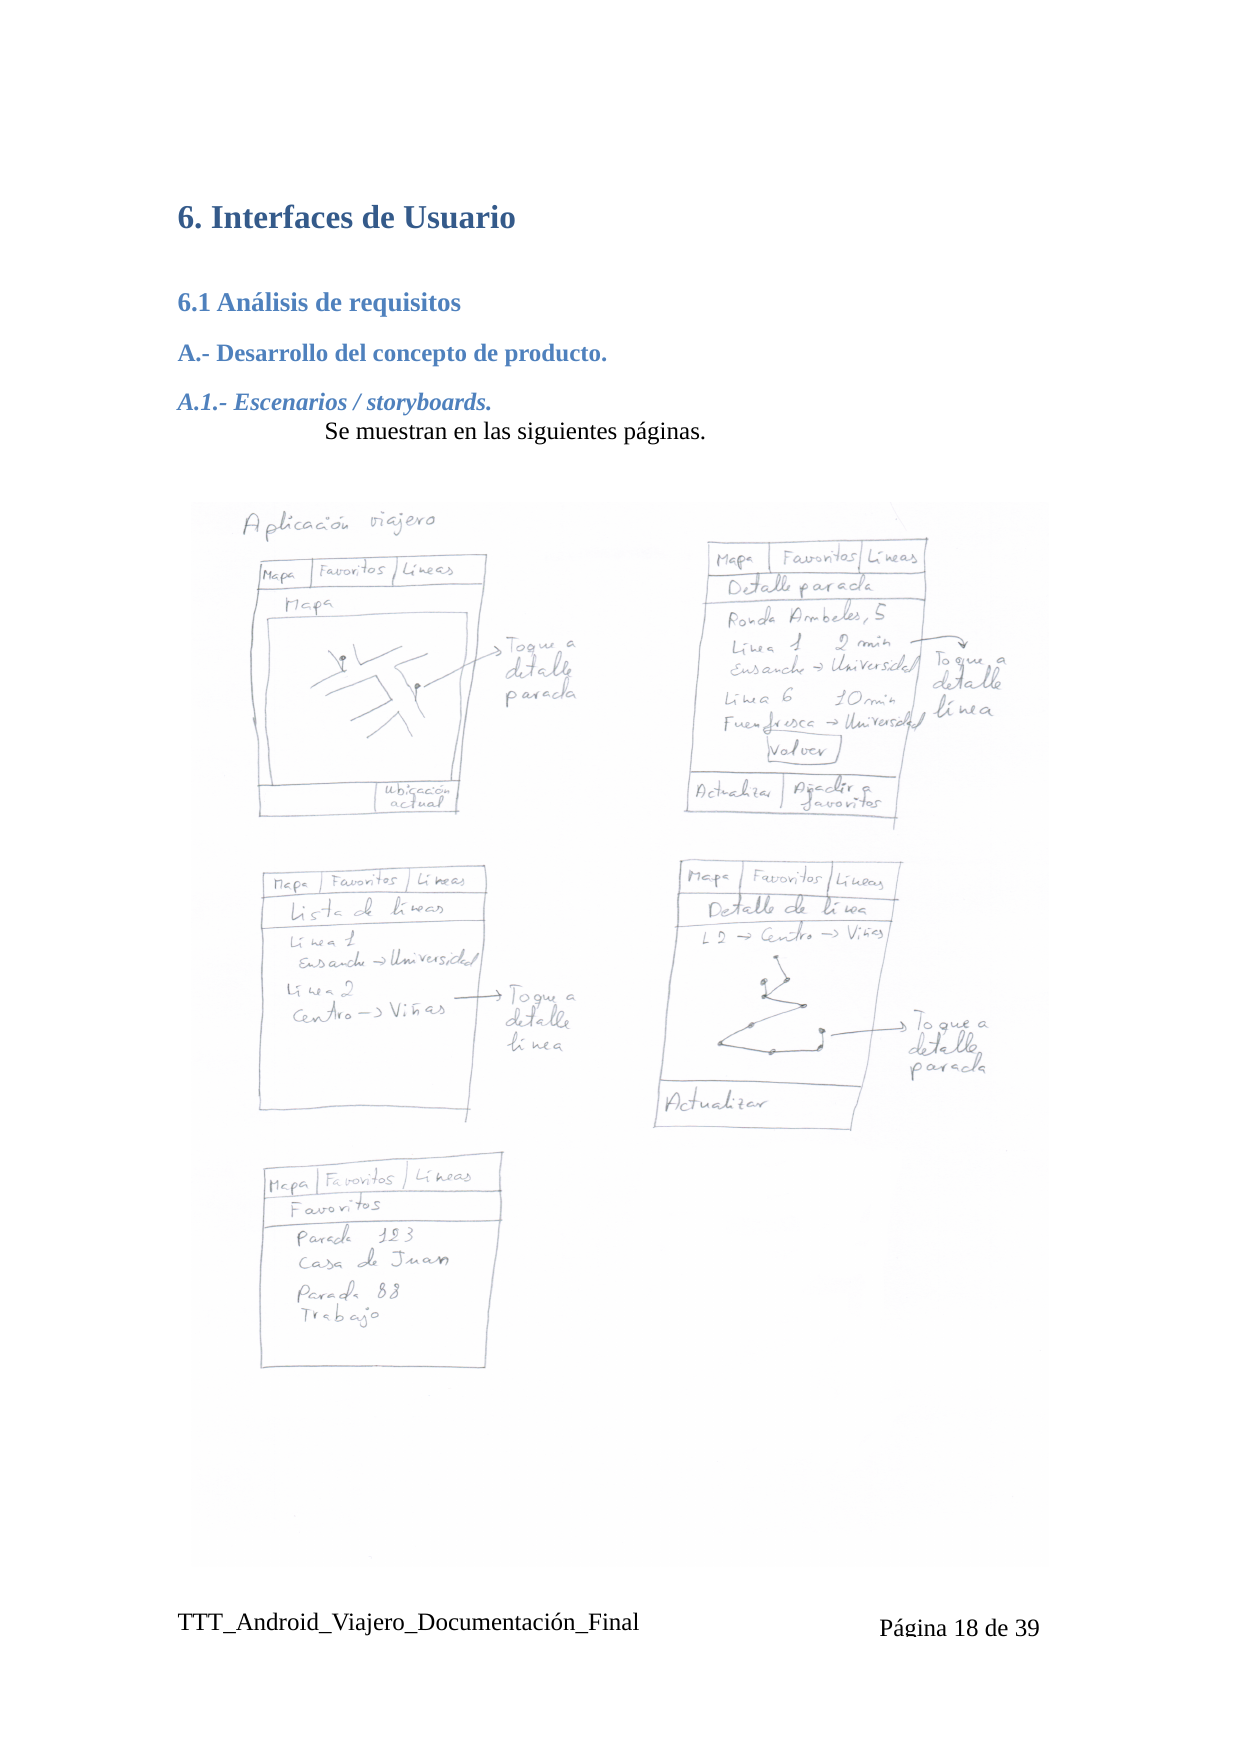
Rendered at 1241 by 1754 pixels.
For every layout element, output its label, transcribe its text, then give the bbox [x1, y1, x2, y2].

picture [191, 502, 1049, 1567]
subtitle A.- Desarrollo del concepto de producto. [177, 338, 1063, 366]
subtitle 6. Interfaces de Usuario [177, 198, 1063, 236]
text Se muestran en las siguientes páginas. [177, 416, 1063, 445]
subtitle A.1.- Escenarios / storyboards. [177, 387, 1063, 416]
subtitle 6.1 Análisis de requisitos [177, 286, 1063, 317]
